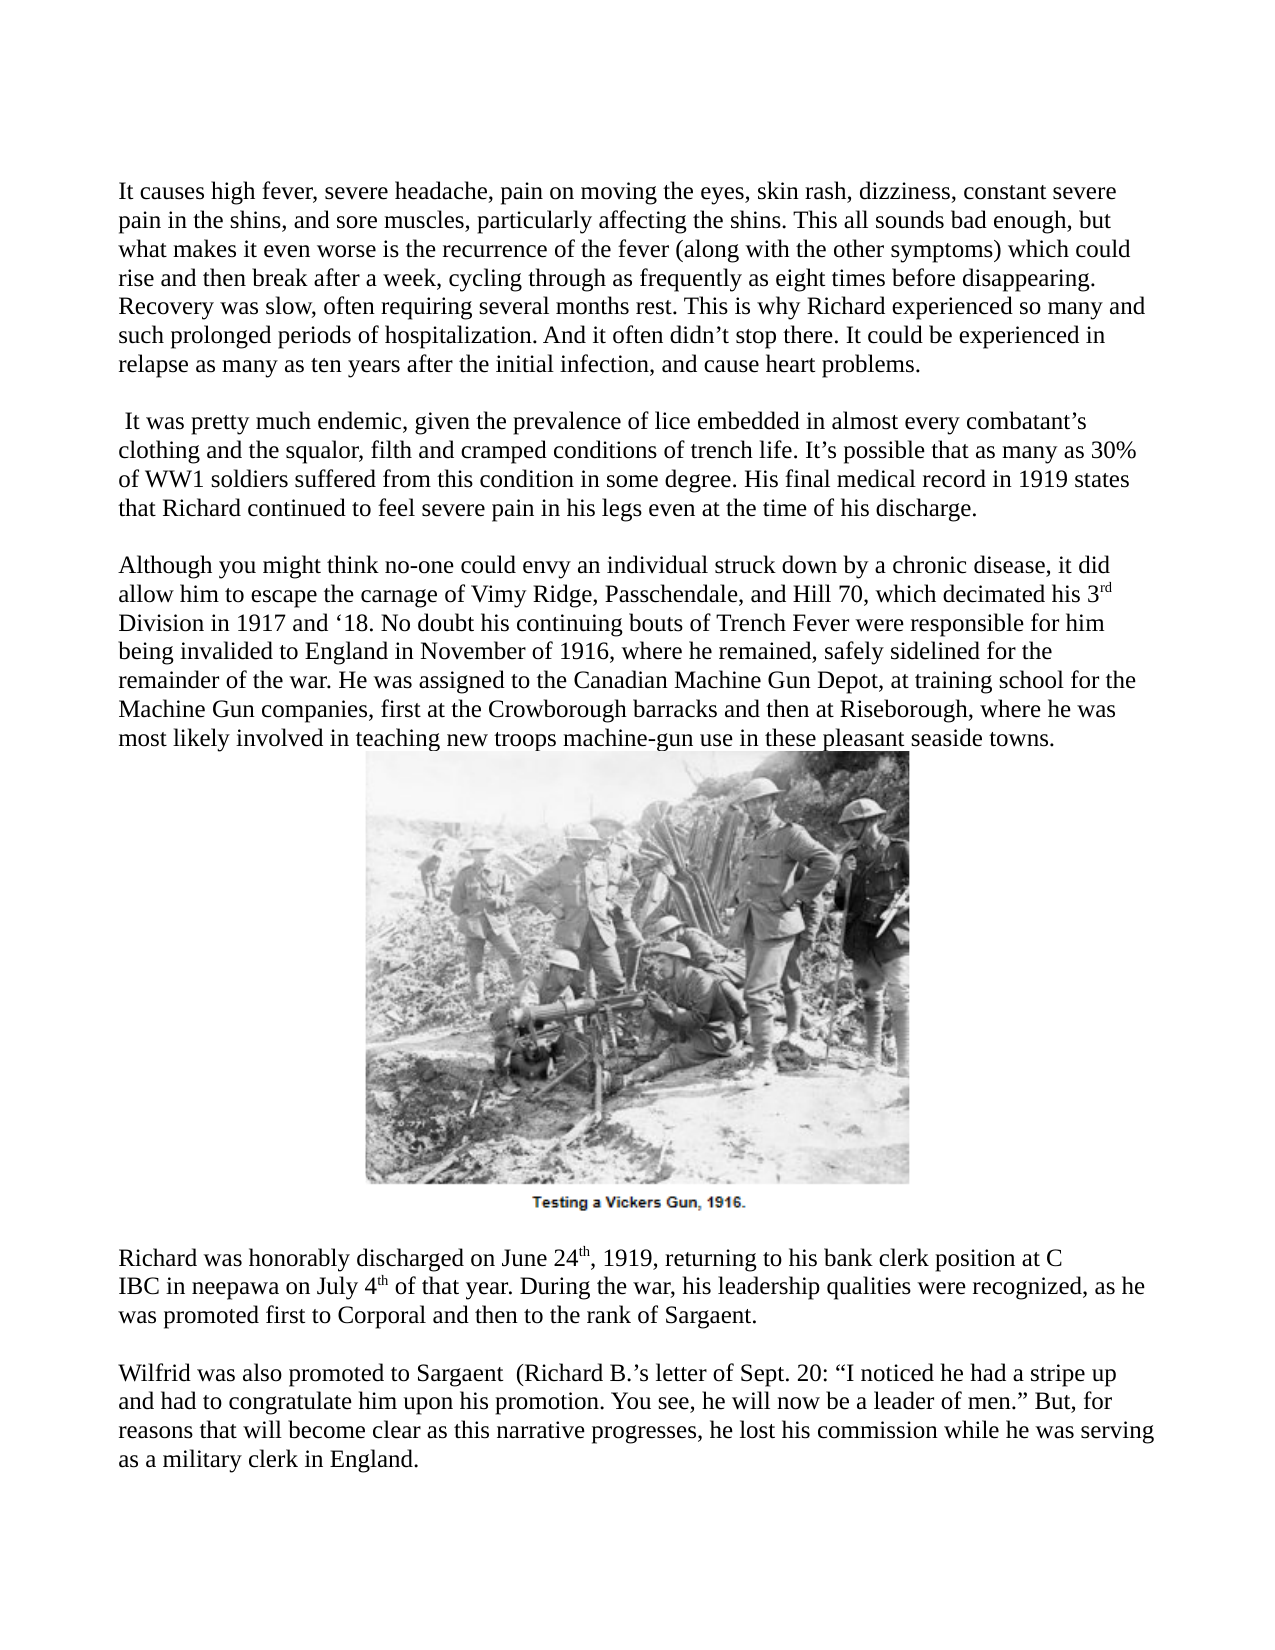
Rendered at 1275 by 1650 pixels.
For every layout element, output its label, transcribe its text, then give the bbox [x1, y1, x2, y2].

text It was pretty much endemic, given the prevalence of lice embedded in almost every combatant’s clothing and the squalor, filth and cramped conditions of trench life. It’s possible that as many as 30% of WW1 soldiers suffered from this condition in some degree. His final medical record in 1919 states that Richard continued to feel severe pain in his legs even at the time of his discharge. [118, 406, 1157, 521]
text Richard was honorably discharged on June 24th, 1919, returning to his bank clerk position at C IBC in neepawa on July 4th of that year. During the war, his leadership qualities were recognized, as he was promoted first to Corporal and then to the rank of Sargaent. [118, 1243, 1157, 1329]
text It causes high fever, severe headache, pain on moving the eyes, skin rash, dizziness, constant severe pain in the shins, and sore muscles, particularly affecting the shins. This all sounds bad enough, but what makes it even worse is the recurrence of the fever (along with the other symptoms) which could rise and then break after a week, cycling through as frequently as eight times before disappearing. Recovery was slow, often requiring several months rest. This is why Richard experienced so many and such prolonged periods of hospitalization. And it often didn’t stop there. It could be experienced in relapse as many as ten years after the initial infection, and cause heart problems. [118, 176, 1157, 378]
text Although you might think no-one could envy an individual struck down by a chronic disease, it did allow him to escape the carnage of Vimy Ridge, Passchendale, and Hill 70, which decimated his 3rd Division in 1917 and ‘18. No doubt his continuing bouts of Trench Fever were responsible for him being invalided to England in November of 1916, where he remained, safely sidelined for the remainder of the war. He was assigned to the Canadian Machine Gun Depot, at training school for the Machine Gun companies, first at the Crowborough barracks and then at Riseborough, where he was most likely involved in teaching new troops machine-gun use in these pleasant seaside towns. [118, 550, 1157, 751]
picture [365, 751, 910, 1214]
text Wilfrid was also promoted to Sargaent (Richard B.’s letter of Sept. 20: “I noticed he had a stripe up and had to congratulate him upon his promotion. You see, he will now be a leader of men.” But, for reasons that will become clear as this narrative progresses, he lost his commission while he was serving as a military clerk in England. [118, 1358, 1157, 1501]
